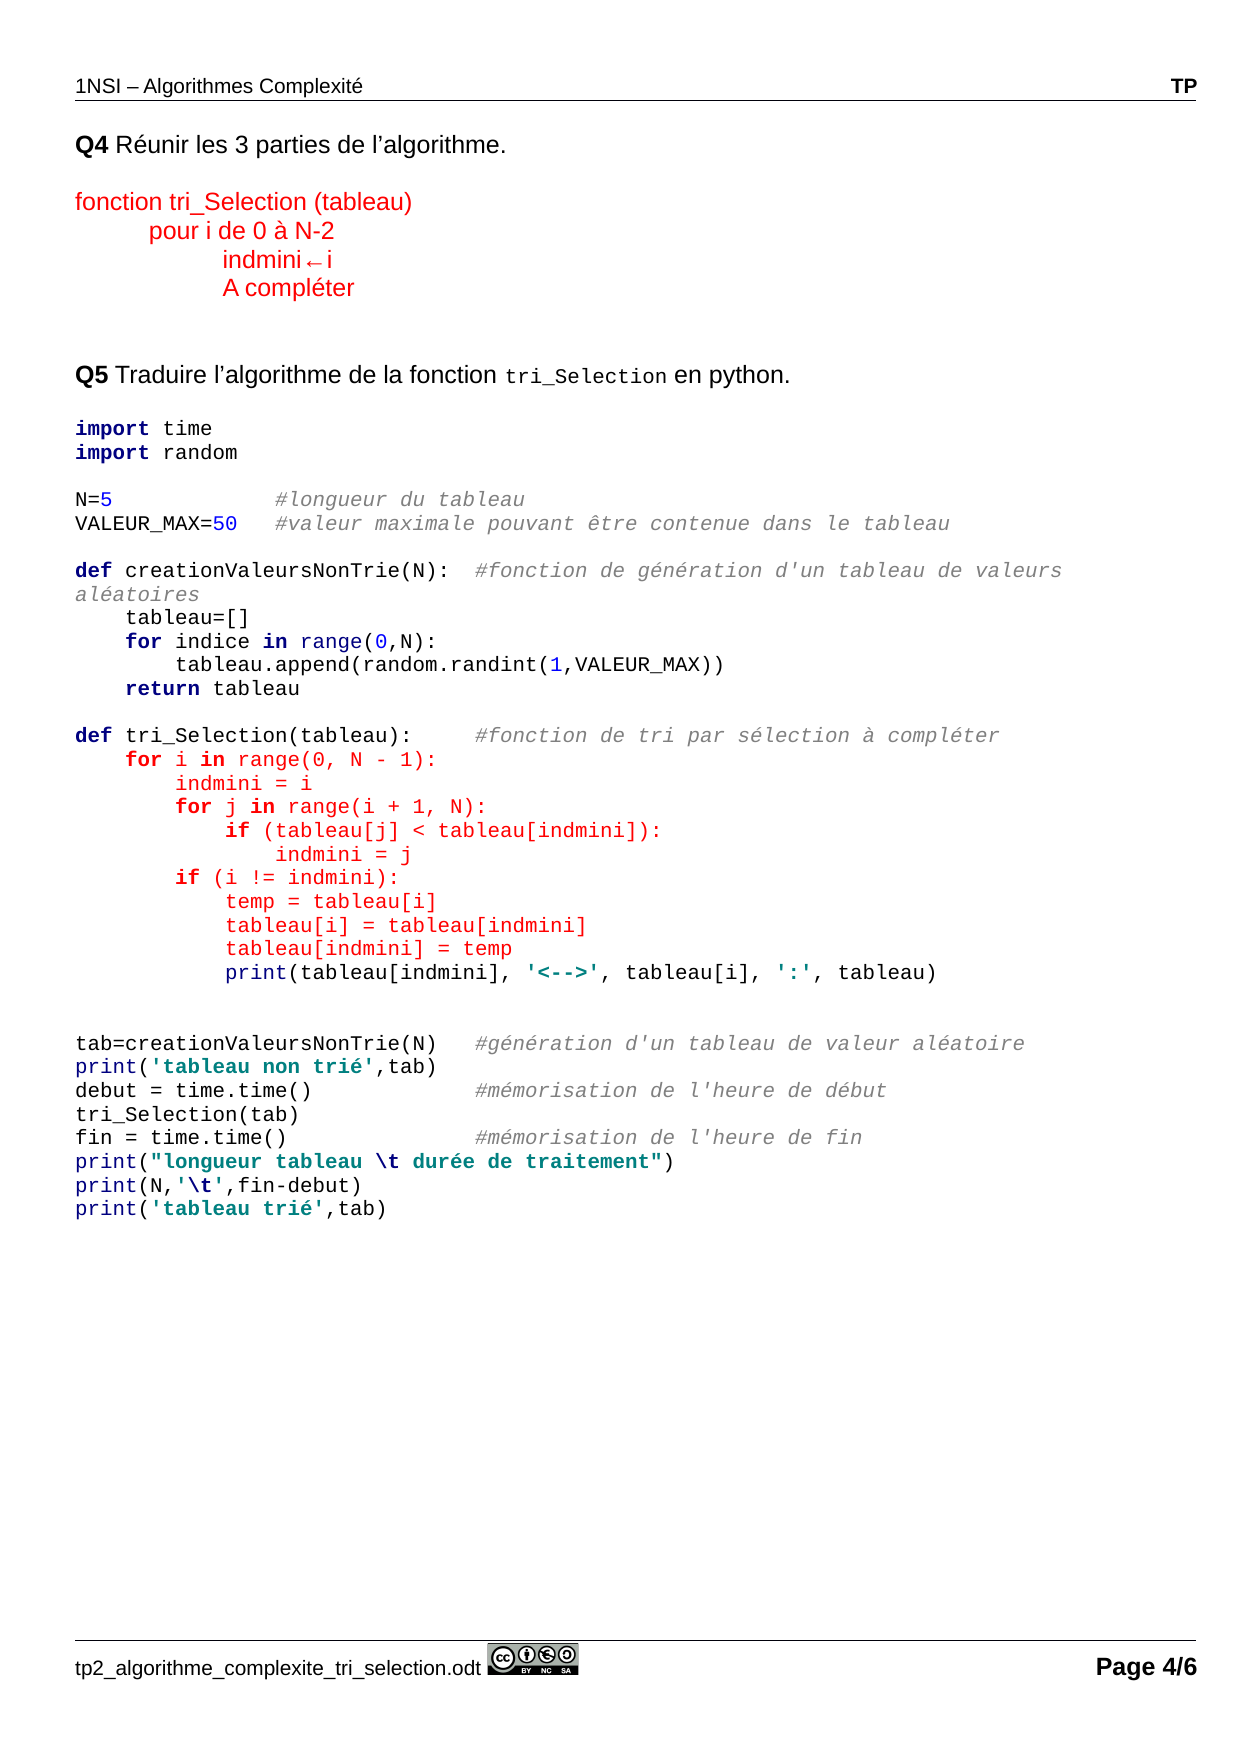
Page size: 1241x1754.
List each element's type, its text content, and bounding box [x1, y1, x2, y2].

text import time import random N=5 #longueur du tableau VALEUR_MAX=50 #valeur maximale pouvant être contenue dans le tableau def creationValeursNonTrie(N): #fonction de génération d'un tableau de valeurs aléatoires tableau=[] for indice in range(0,N): tableau.append(random.randint(1,VALEUR_MAX)) return tableau def tri_Selection(tableau): #fonction de tri par sélection à compléter for i in range(0, N - 1): indmini = i for j in range(i + 1, N): if (tableau[j] < tableau[indmini]): indmini = j if (i != indmini): temp = tableau[i] tableau[i] = tableau[indmini] tableau[indmini] = temp print(tableau[indmini], '<-->', tableau[i], ':', tableau) tab=creationValeursNonTrie(N) #génération d'un tableau de valeur aléatoire print('tableau non trié',tab) debut = time.time() #mémorisation de l'heure de début tri_Selection(tab) fin = time.time() #mémorisation de l'heure de fin print("longueur tableau \t durée de traitement") print(N,'\t',fin-debut) print('tableau trié',tab) [75, 418, 1196, 1222]
picture [487, 1643, 579, 1675]
text Q5 Traduire l’algorithme de la fonction tri_Selection en python. [75, 359, 1196, 389]
text pour i de 0 à N-2 [75, 216, 1196, 244]
text A compléter [75, 273, 1196, 302]
text fonction tri_Selection (tableau) [75, 187, 1196, 216]
text indmini←i [149, 244, 1196, 273]
text Q4 Réunir les 3 parties de l’algorithme. [75, 129, 1196, 158]
